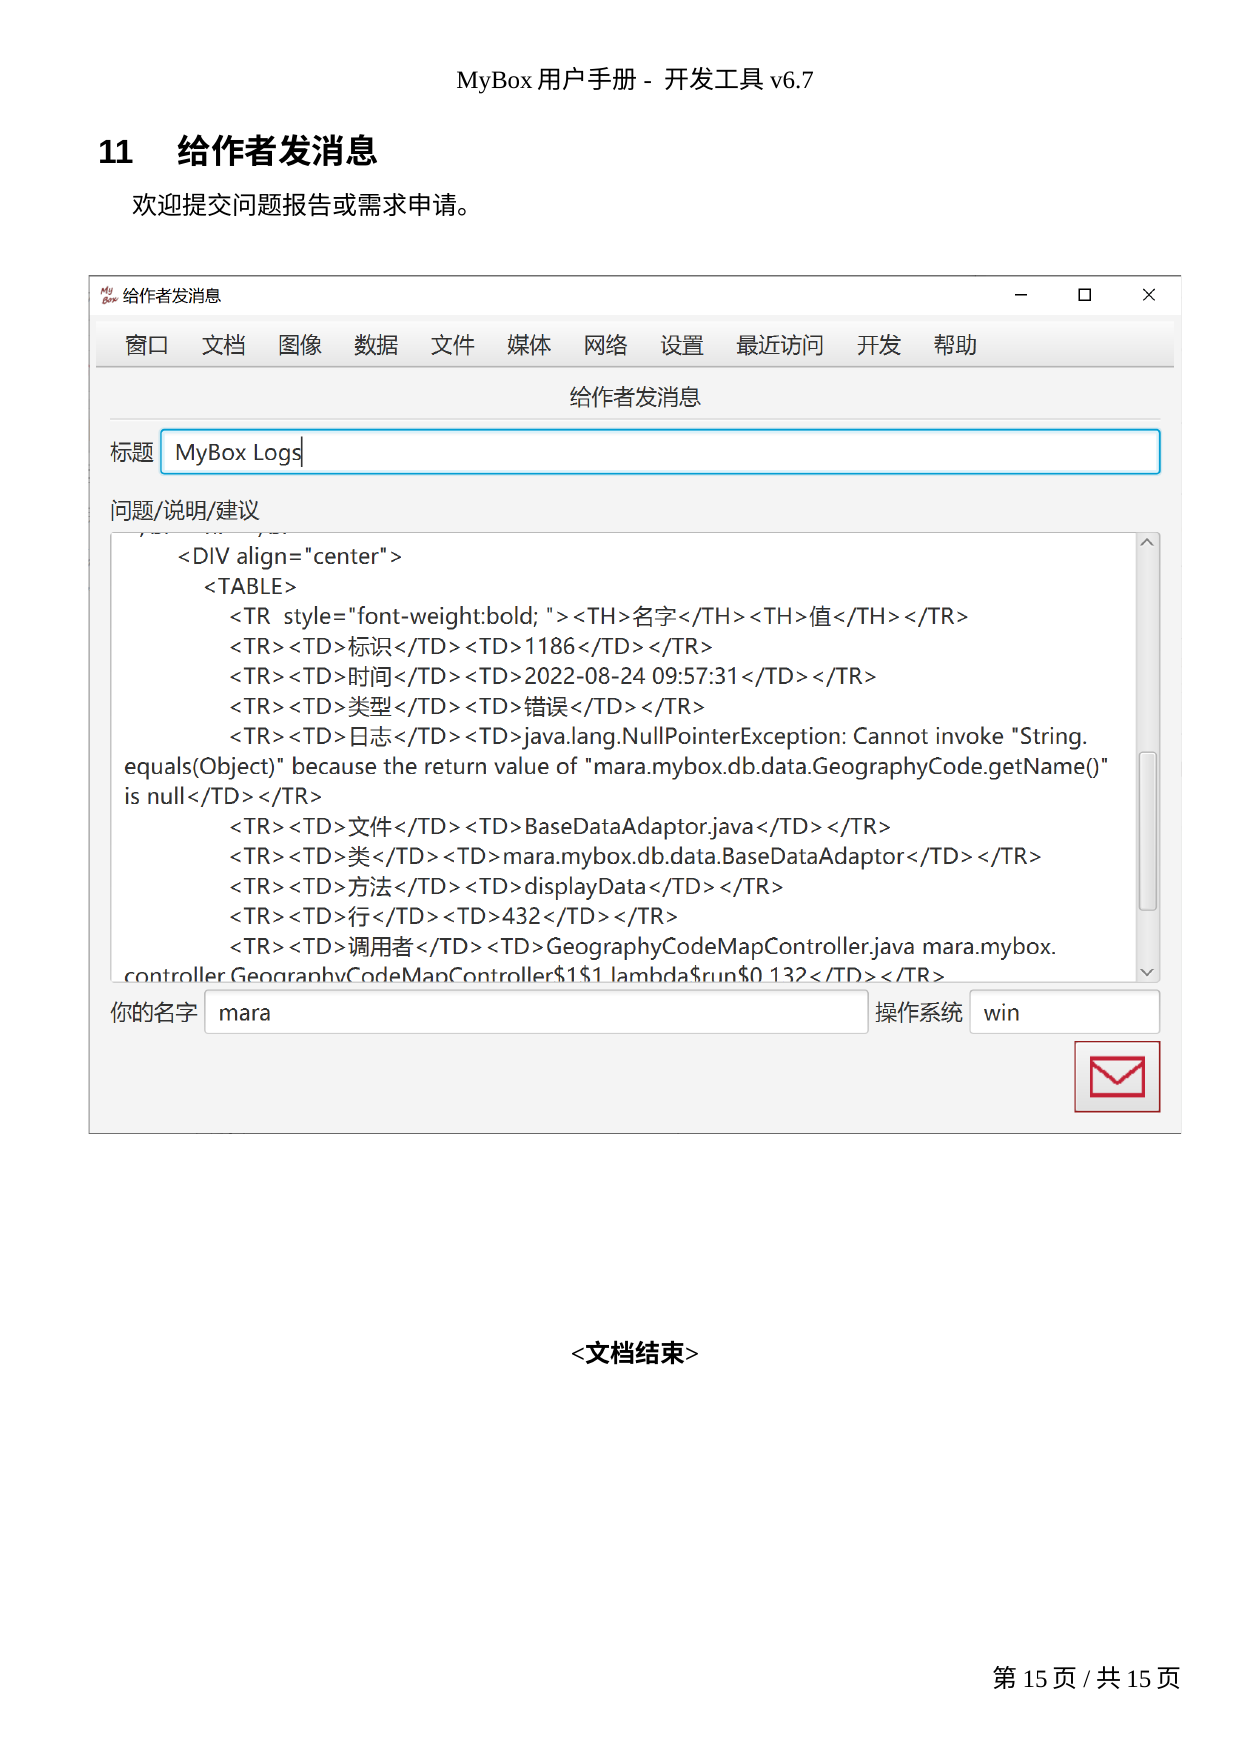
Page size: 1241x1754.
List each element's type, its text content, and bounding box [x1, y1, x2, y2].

text <文档结束> [88, 1334, 1181, 1370]
text 欢迎提交问题报告或需求申请。 [88, 186, 1181, 222]
picture [88, 275, 1182, 1134]
subtitle 给作者发消息 [88, 125, 1181, 173]
